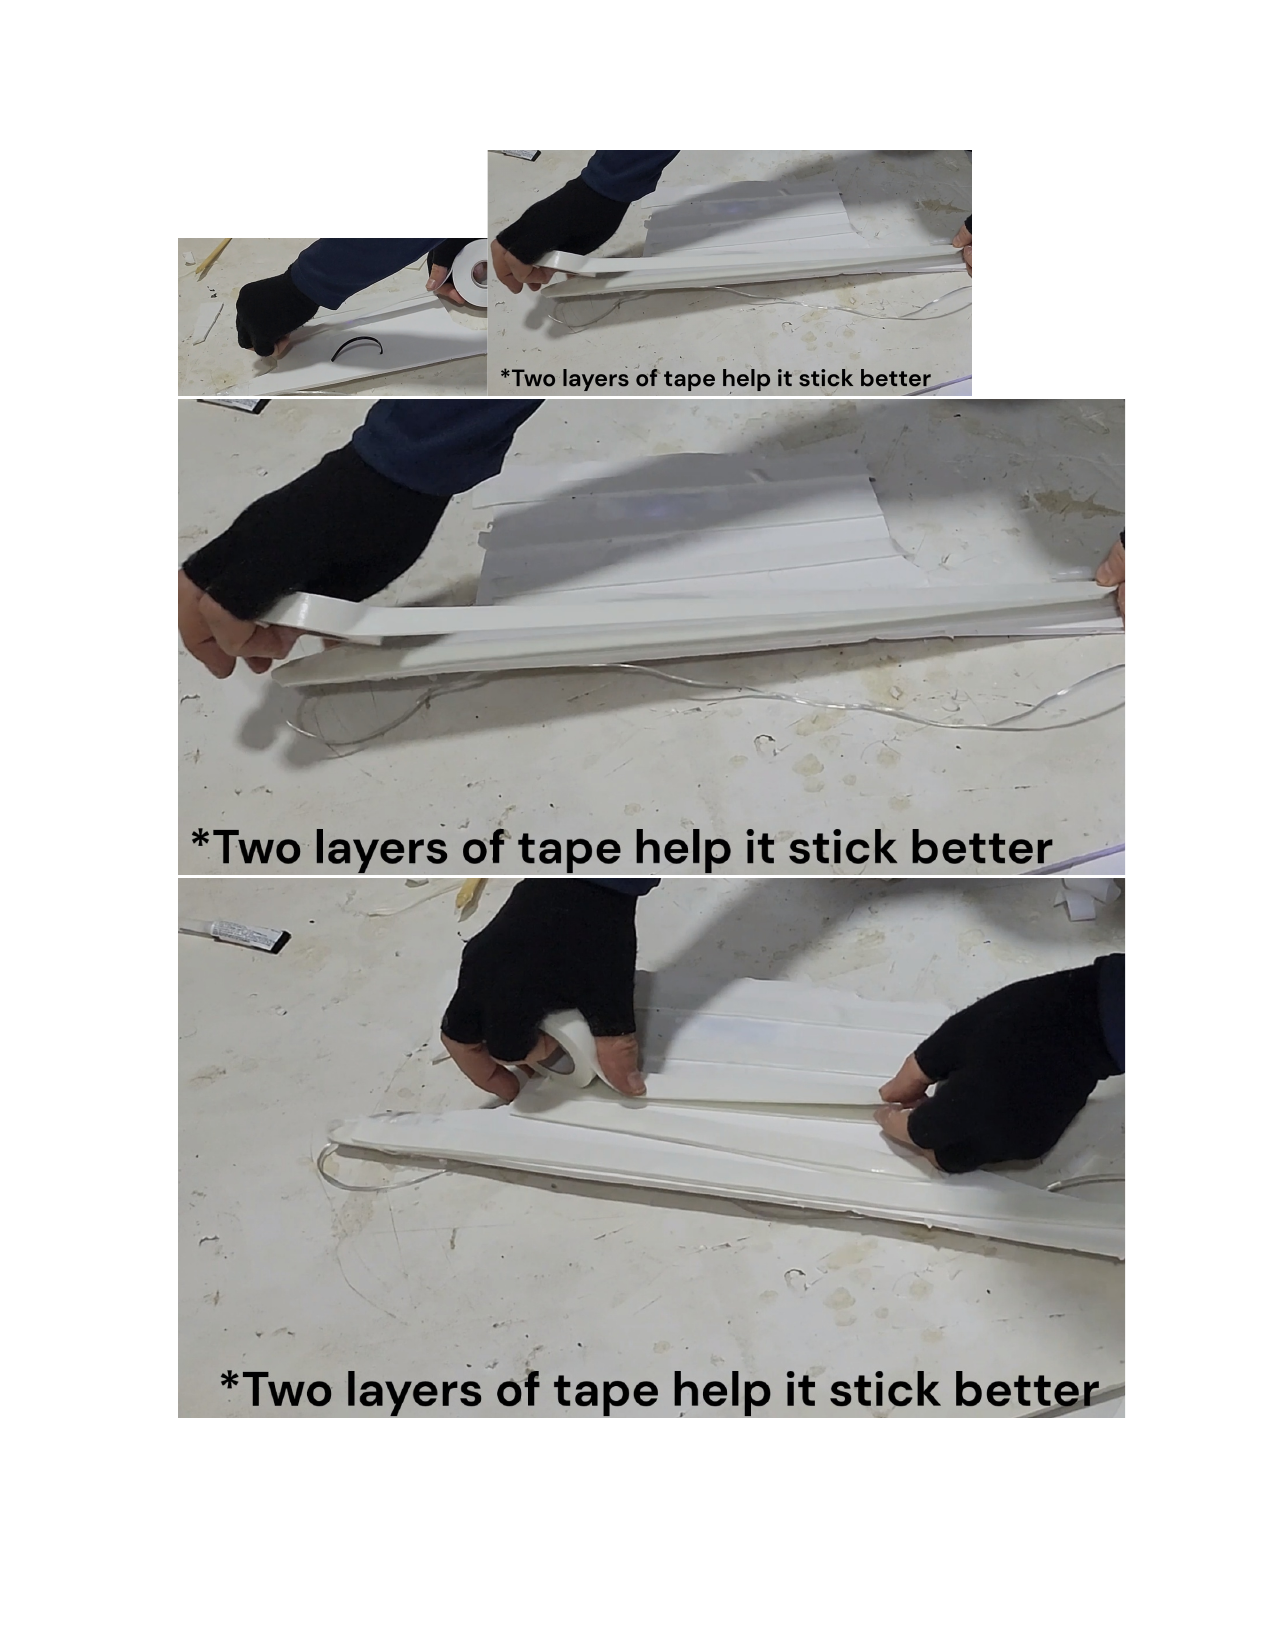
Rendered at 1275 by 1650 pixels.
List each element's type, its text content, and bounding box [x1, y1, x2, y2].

picture [178, 150, 972, 396]
picture [178, 399, 1125, 875]
text When using Solar LED light string one thing to be considered is that the LED wire will hang below the plate and might get entangled with the drone when it descends. Passing the wire on the side of the plate so it will not go directly down but instead sideway and will avoid the drone is recommended and can prevent crashing. [178, 150, 487, 238]
text When using Solar LED light string one thing to be considered is that the LED wire will hang below the plate and might get entangled with the drone when it descends. Passing the wire on the side of the plate so it will not go directly down but instead sideway and will avoid the drone is recommended and can prevent crashing. [178, 150, 1125, 399]
picture [178, 878, 1125, 1418]
